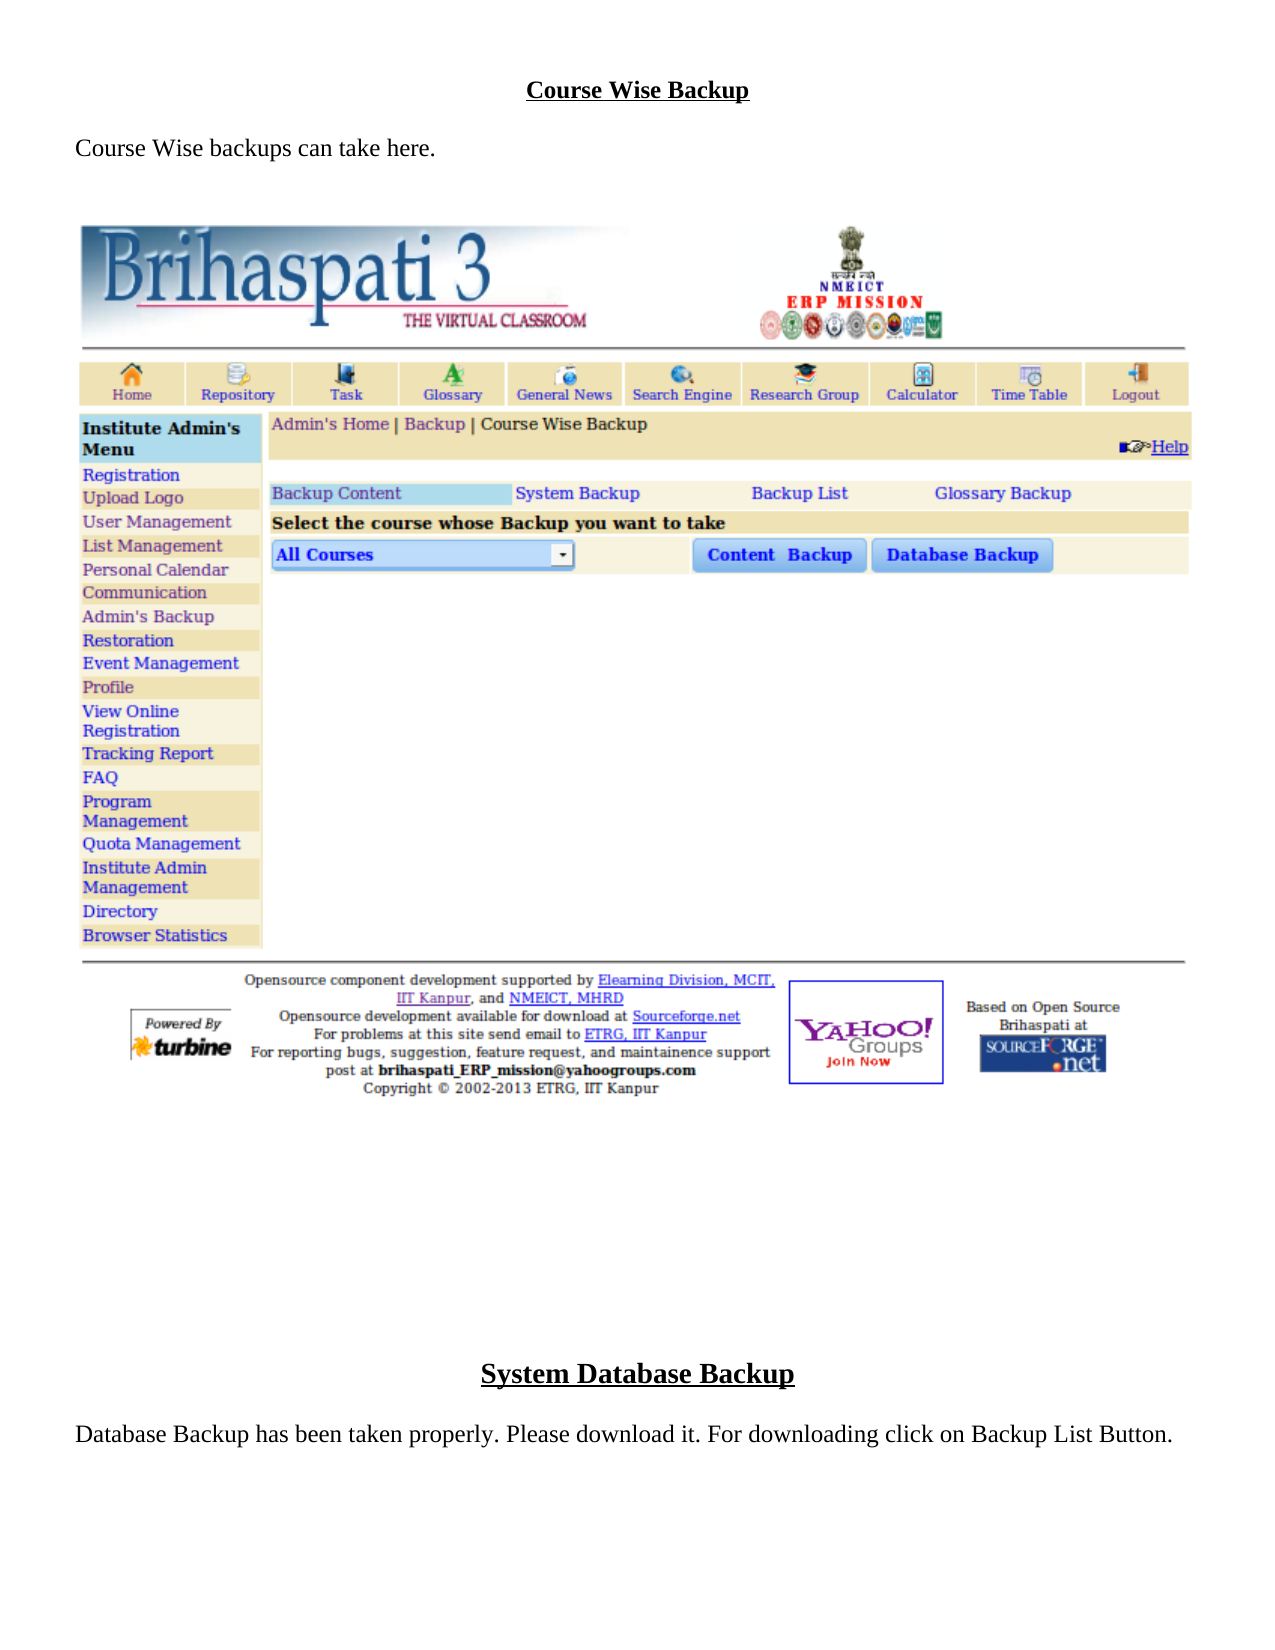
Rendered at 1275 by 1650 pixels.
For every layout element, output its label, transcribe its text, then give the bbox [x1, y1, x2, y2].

text System Database Backup [75, 1356, 1200, 1390]
picture [75, 218, 1200, 1125]
text Course Wise Backup [75, 75, 1200, 104]
text Course Wise backups can take here. [75, 133, 1200, 162]
text Database Backup has been taken properly. Please download it. For downloading click on Backup List Button. [75, 1419, 1200, 1448]
